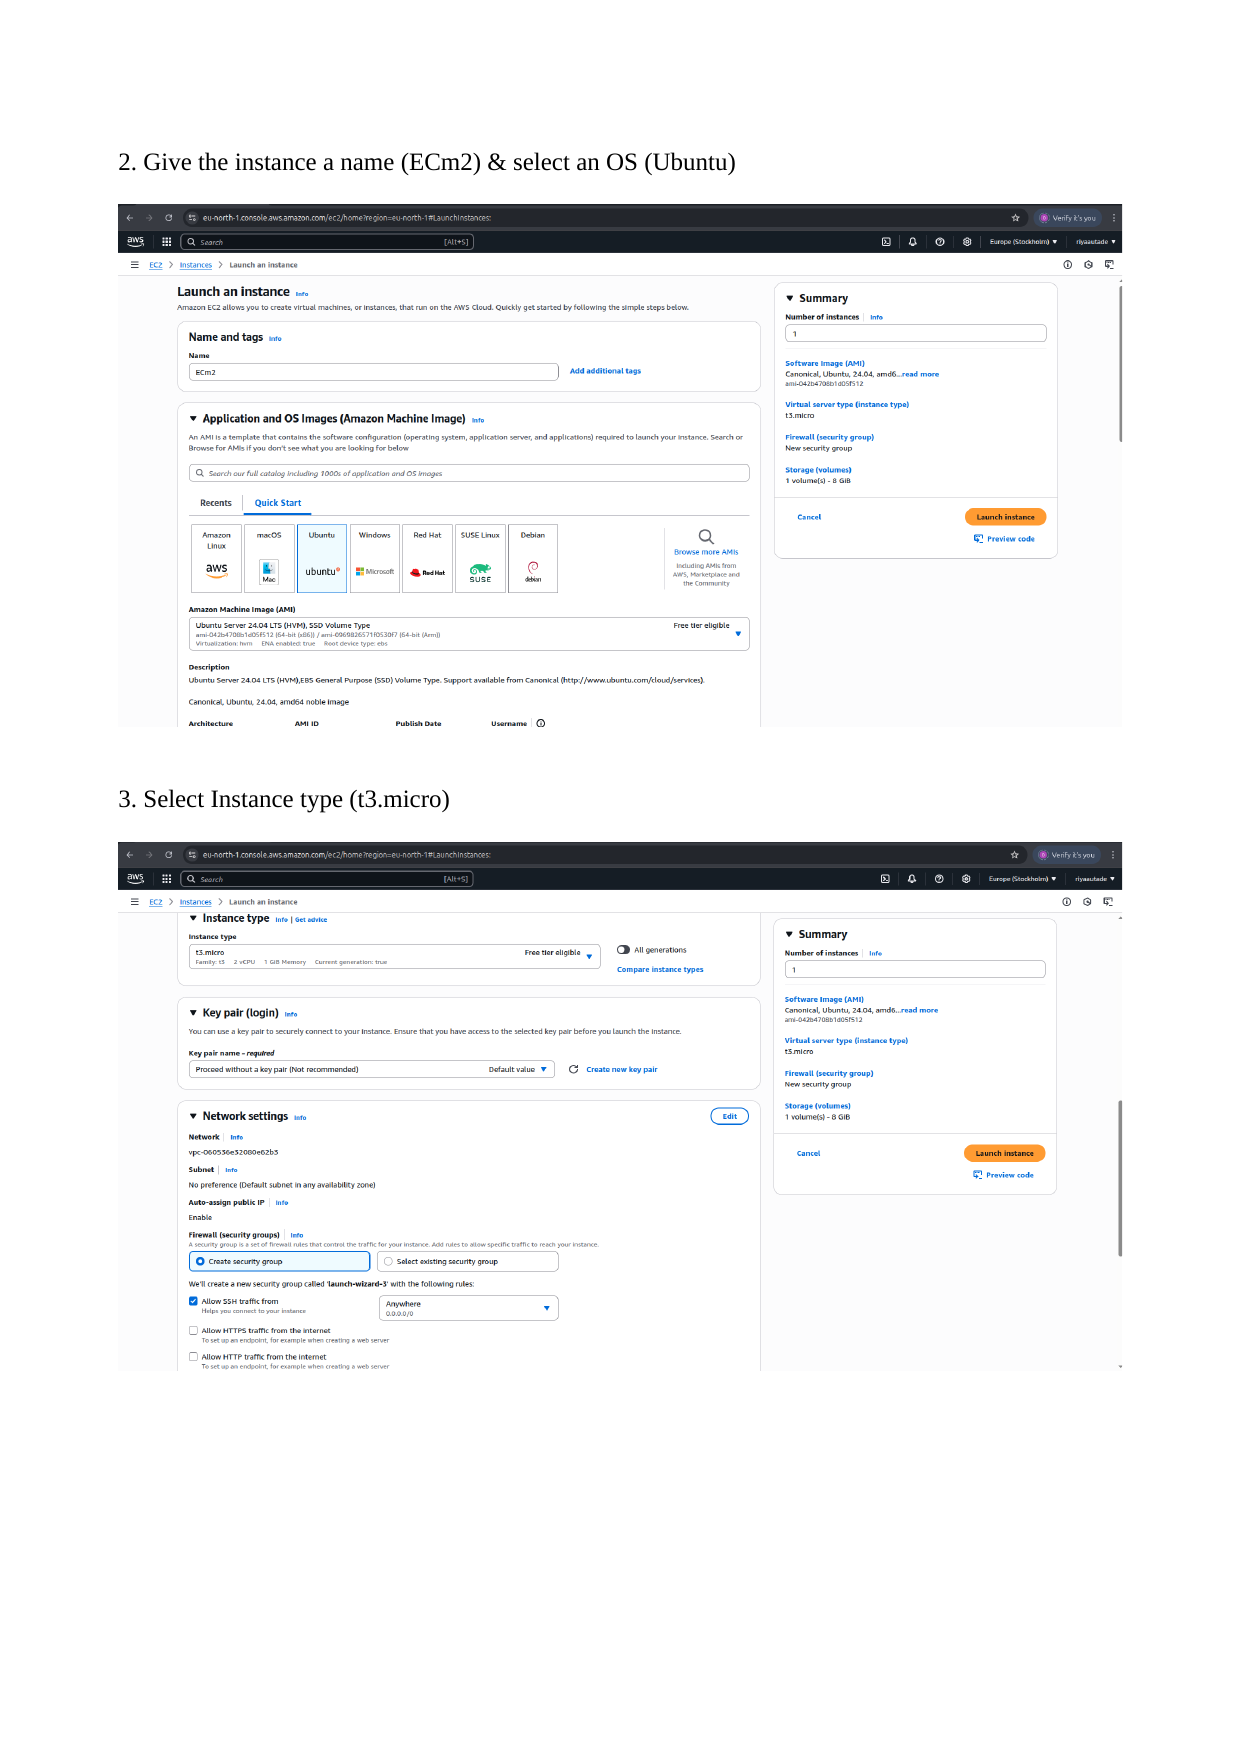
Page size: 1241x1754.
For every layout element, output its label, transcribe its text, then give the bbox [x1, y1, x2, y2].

text 3. Select Instance type (t3.micro) [118, 784, 1122, 813]
picture [118, 204, 1123, 727]
picture [118, 842, 1123, 1371]
text 2. Give the instance a name (ECm2) & select an OS (Ubuntu) [118, 147, 1122, 176]
